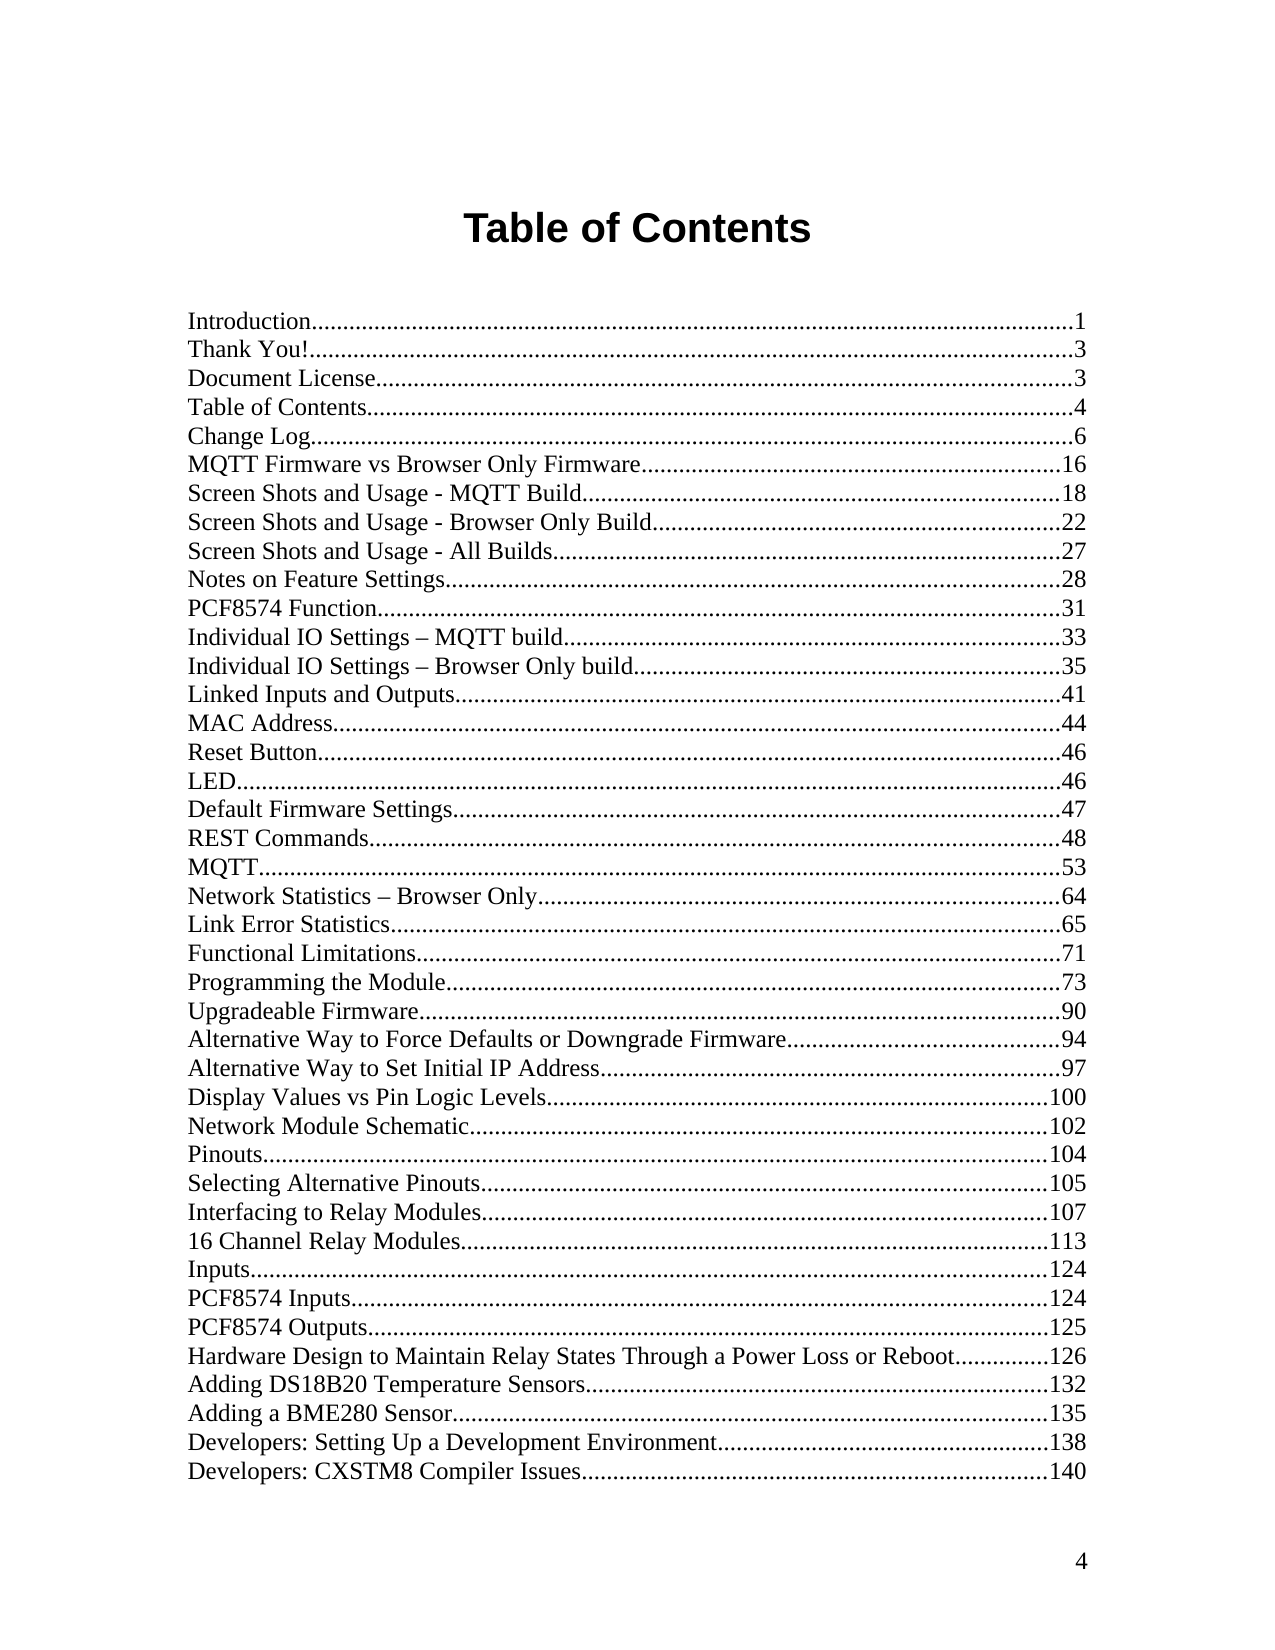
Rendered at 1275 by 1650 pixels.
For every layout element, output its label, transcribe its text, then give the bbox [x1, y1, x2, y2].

text MQTT 53 [187, 852, 1087, 881]
text Hardware Design to Maintain Relay States Through a Power Loss or Reboot 126 [187, 1341, 1087, 1369]
text Inputs 124 [187, 1254, 1087, 1283]
text Individual IO Settings – MQTT build 33 [187, 622, 1087, 651]
text PCF8574 Function 31 [187, 593, 1087, 622]
text Alternative Way to Force Defaults or Downgrade Firmware 94 [187, 1024, 1087, 1053]
text Upgradeable Firmware 90 [187, 996, 1087, 1024]
text Reset Button 46 [187, 737, 1087, 766]
text Screen Shots and Usage - Browser Only Build 22 [187, 507, 1087, 536]
text Change Log 6 [187, 421, 1087, 449]
subtitle Table of Contents [187, 204, 1087, 252]
text PCF8574 Outputs 125 [187, 1312, 1087, 1341]
text Thank You! 3 [187, 334, 1087, 363]
text Link Error Statistics 65 [187, 909, 1087, 938]
text Document License 3 [187, 363, 1087, 392]
text PCF8574 Inputs 124 [187, 1283, 1087, 1312]
text MQTT Firmware vs Browser Only Firmware 16 [187, 449, 1087, 478]
text Adding a BME280 Sensor 135 [187, 1398, 1087, 1427]
text REST Commands 48 [187, 823, 1087, 852]
text Introduction 1 [187, 306, 1087, 334]
text Network Module Schematic 102 [187, 1111, 1087, 1139]
text Display Values vs Pin Logic Levels 100 [187, 1082, 1087, 1111]
text Developers: CXSTM8 Compiler Issues 140 [187, 1456, 1087, 1484]
text Table of Contents 4 [187, 392, 1087, 421]
text MAC Address 44 [187, 708, 1087, 737]
text LED 46 [187, 766, 1087, 794]
text Alternative Way to Set Initial IP Address 97 [187, 1053, 1087, 1082]
text Functional Limitations 71 [187, 938, 1087, 967]
text Selecting Alternative Pinouts 105 [187, 1168, 1087, 1197]
text Pinouts 104 [187, 1139, 1087, 1168]
text Screen Shots and Usage - All Builds 27 [187, 536, 1087, 564]
text 16 Channel Relay Modules 113 [187, 1226, 1087, 1254]
text Notes on Feature Settings 28 [187, 564, 1087, 593]
text Screen Shots and Usage - MQTT Build 18 [187, 478, 1087, 507]
text Individual IO Settings – Browser Only build 35 [187, 651, 1087, 679]
text Default Firmware Settings 47 [187, 794, 1087, 823]
text Programming the Module 73 [187, 967, 1087, 996]
text Interfacing to Relay Modules 107 [187, 1197, 1087, 1226]
text Developers: Setting Up a Development Environment 138 [187, 1427, 1087, 1456]
text Linked Inputs and Outputs 41 [187, 679, 1087, 708]
text Adding DS18B20 Temperature Sensors 132 [187, 1369, 1087, 1398]
text Network Statistics – Browser Only 64 [187, 881, 1087, 909]
